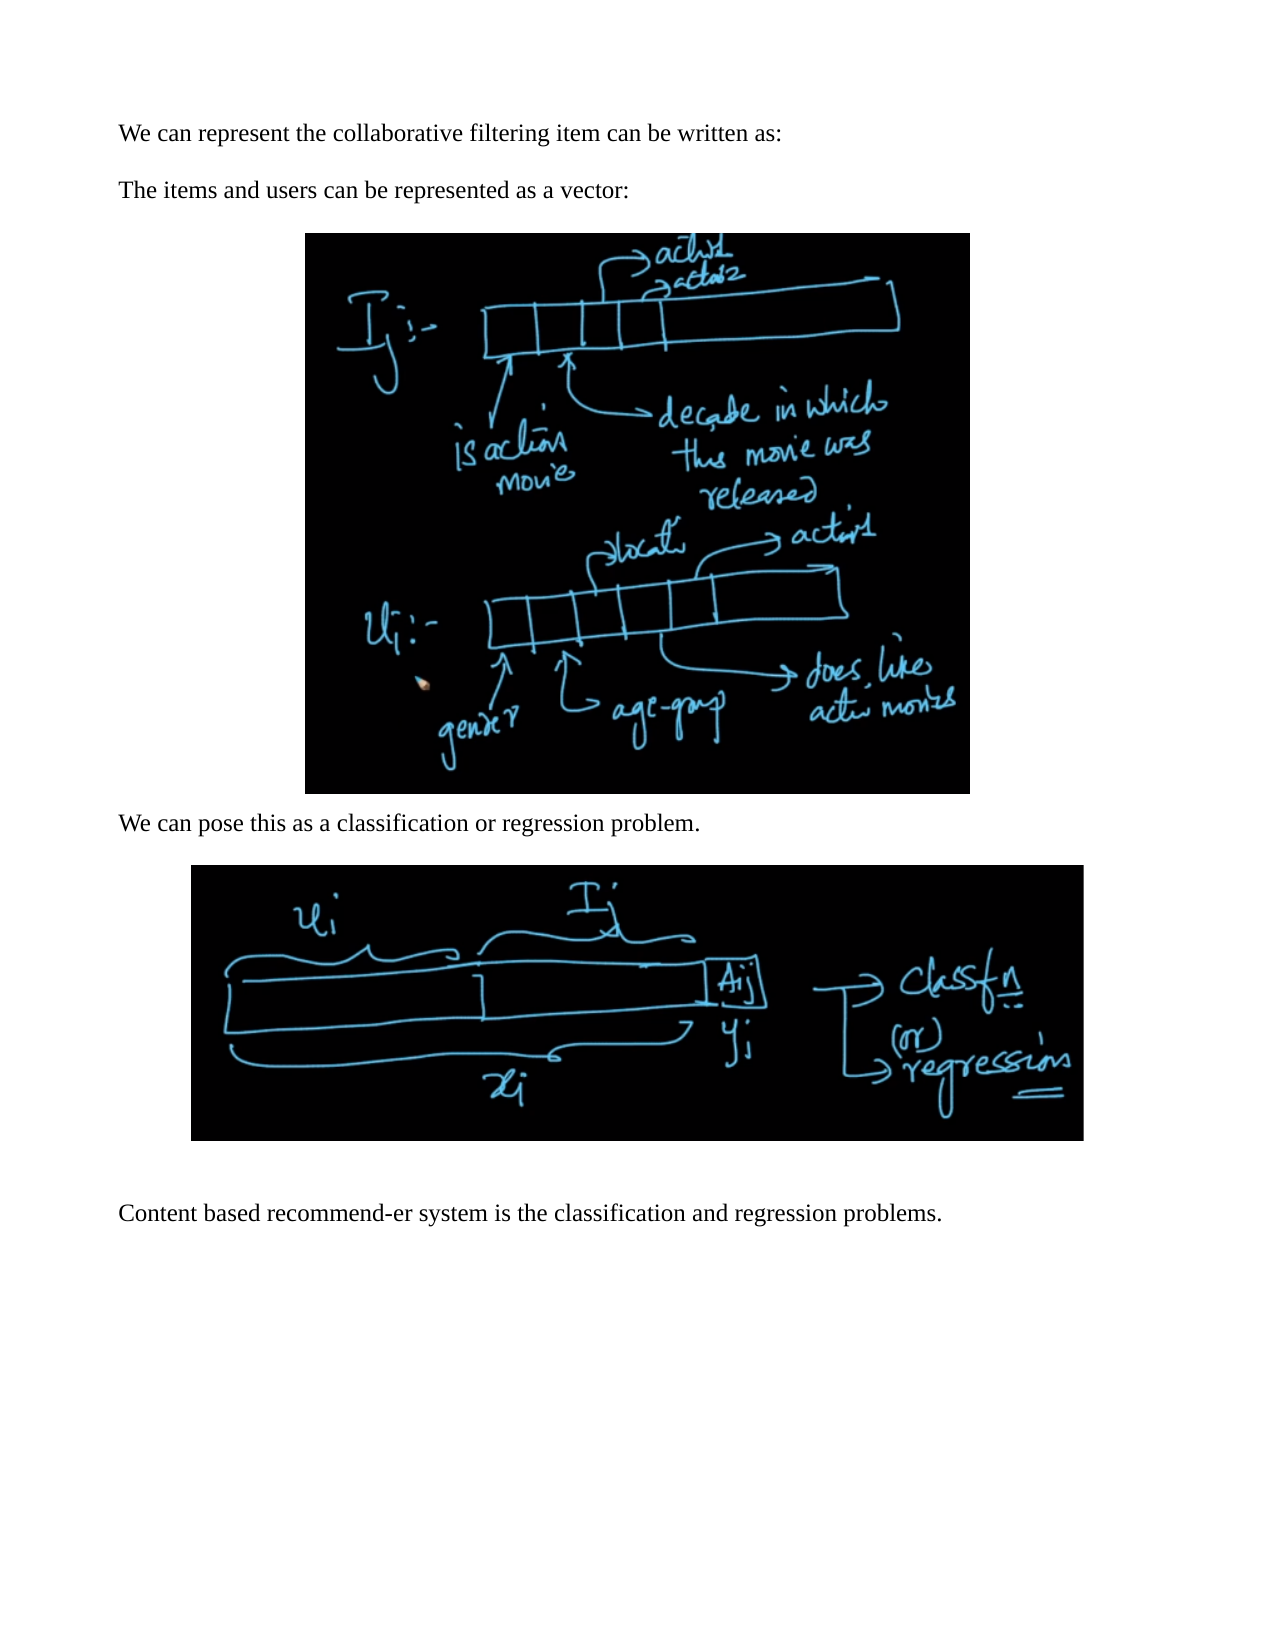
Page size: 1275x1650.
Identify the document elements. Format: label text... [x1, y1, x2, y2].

text The items and users can be represented as a vector: [118, 176, 1157, 204]
text We can pose this as a classification or regression problem. [118, 808, 1157, 837]
text We can represent the collaborative filtering item can be written as: [118, 118, 1157, 147]
picture [191, 865, 1084, 1141]
picture [305, 233, 970, 794]
text Content based recommend-er system is the classification and regression problems. [118, 1198, 1157, 1227]
